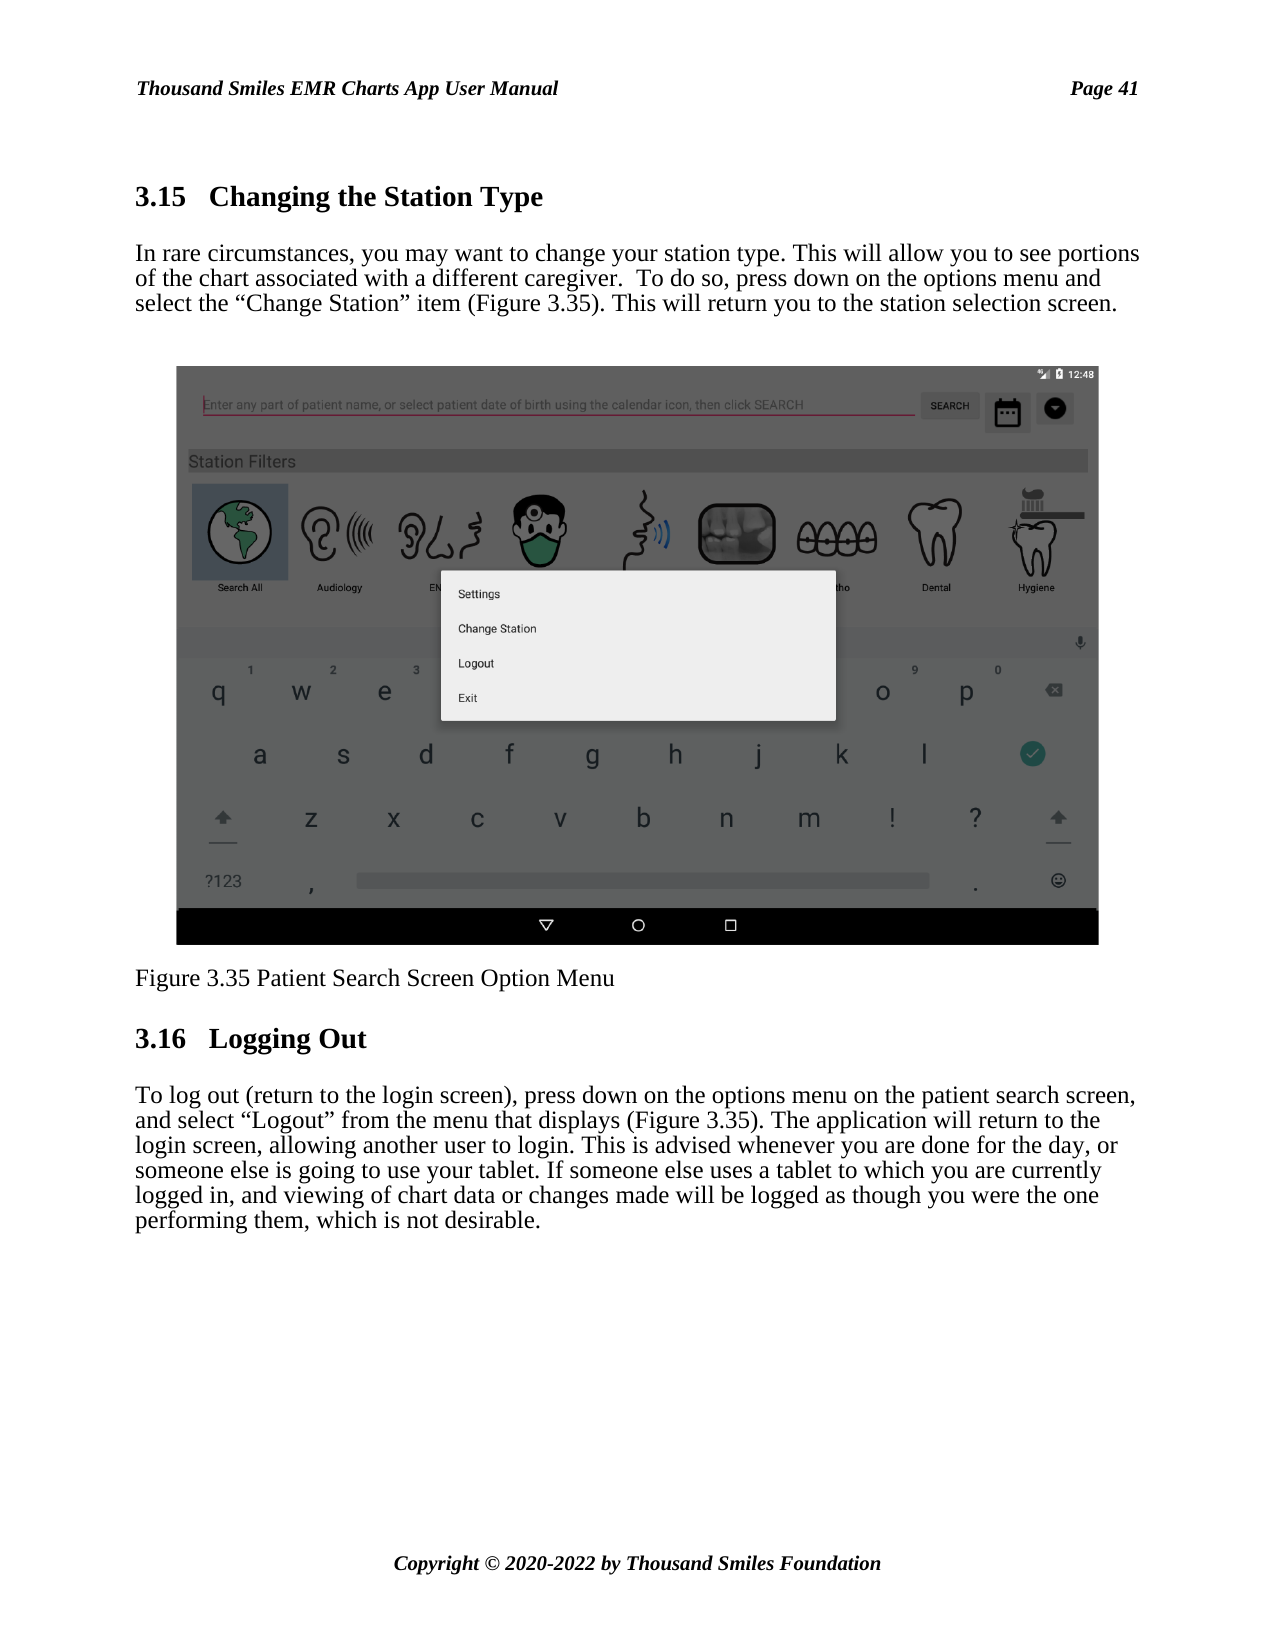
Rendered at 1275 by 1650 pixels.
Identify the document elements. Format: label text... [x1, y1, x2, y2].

subtitle Logging Out [135, 1021, 1140, 1054]
text To log out (return to the login screen), press down on the options menu on the patient search screen, and select “Logout” from the menu that displays (Figure 3.35). The application will return to the login screen, allowing another user to login. This is advised whenever you are done for the day, or someone else is going to use your tablet. If someone else uses a tablet to which you are currently logged in, and viewing of chart data or changes made will be logged as though you were the one performing them, which is not desirable. [135, 1084, 1140, 1234]
subtitle Changing the Station Type [135, 179, 1140, 213]
text In rare circumstances, you may want to change your station type. This will allow you to see portions of the chart associated with a different caregiver. To do so, press down on the options menu and select the “Change Station” item (Figure 3.35). This will return you to the station selection screen. [135, 242, 1140, 317]
picture [176, 366, 1099, 945]
text Figure 3.35 Patient Search Screen Option Menu [135, 967, 1140, 992]
